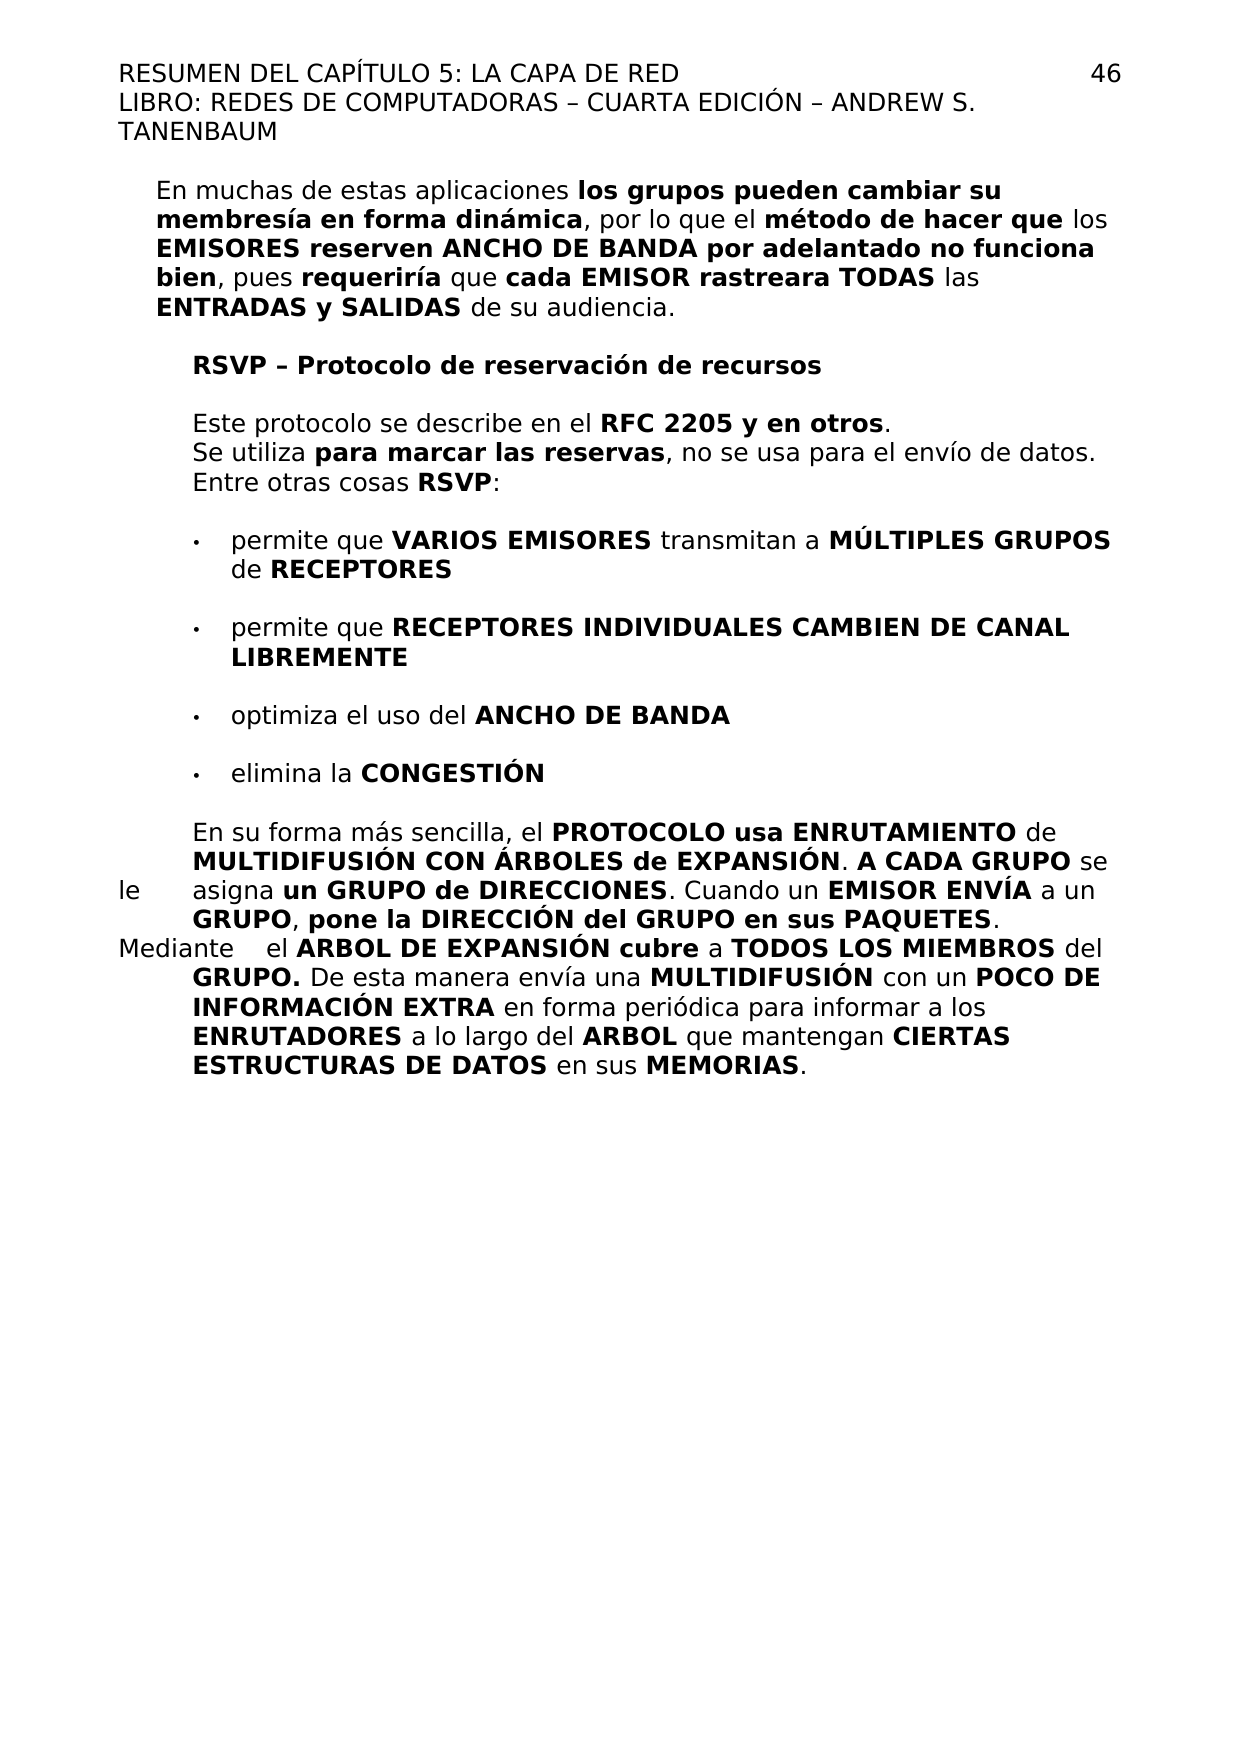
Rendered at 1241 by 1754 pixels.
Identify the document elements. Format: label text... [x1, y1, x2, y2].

text Se utiliza para marcar las reservas, no se usa para el envío de datos. [118, 438, 1122, 468]
list permite que RECEPTORES INDIVIDUALES CAMBIEN DE CANAL LIBREMENTE [193, 613, 1122, 672]
text En su forma más sencilla, el PROTOCOLO usa ENRUTAMIENTO de MULTIDIFUSIÓN CON ÁRBOLES de EXPANSIÓN. A CADA GRUPO se le asigna un GRUPO de DIRECCIONES. Cuando un EMISOR ENVÍA a un GRUPO, pone la DIRECCIÓN del GRUPO en sus PAQUETES. Mediante el ARBOL DE EXPANSIÓN cubre a TODOS LOS MIEMBROS del GRUPO. De esta manera envía una MULTIDIFUSIÓN con un POCO DE INFORMACIÓN EXTRA en forma periódica para informar a los ENRUTADORES a lo largo del ARBOL que mantengan CIERTAS ESTRUCTURAS DE DATOS en sus MEMORIAS. [118, 818, 1122, 1080]
list permite que VARIOS EMISORES transmitan a MÚLTIPLES GRUPOS de RECEPTORES [193, 526, 1122, 584]
list optimiza el uso del ANCHO DE BANDA [193, 701, 1122, 730]
text RSVP – Protocolo de reservación de recursos [118, 351, 1122, 380]
list elimina la CONGESTIÓN [193, 759, 1122, 788]
text Este protocolo se describe en el RFC 2205 y en otros. [118, 409, 1122, 438]
list En muchas de estas aplicaciones los grupos pueden cambiar su membresía en forma dinámica, por lo que el método de hacer que los EMISORES reserven ANCHO DE BANDA por adelantado no funciona bien, pues requeriría que cada EMISOR rastreara TODAS las ENTRADAS y SALIDAS de su audiencia. [118, 176, 1122, 322]
text Entre otras cosas RSVP: [118, 468, 1122, 497]
